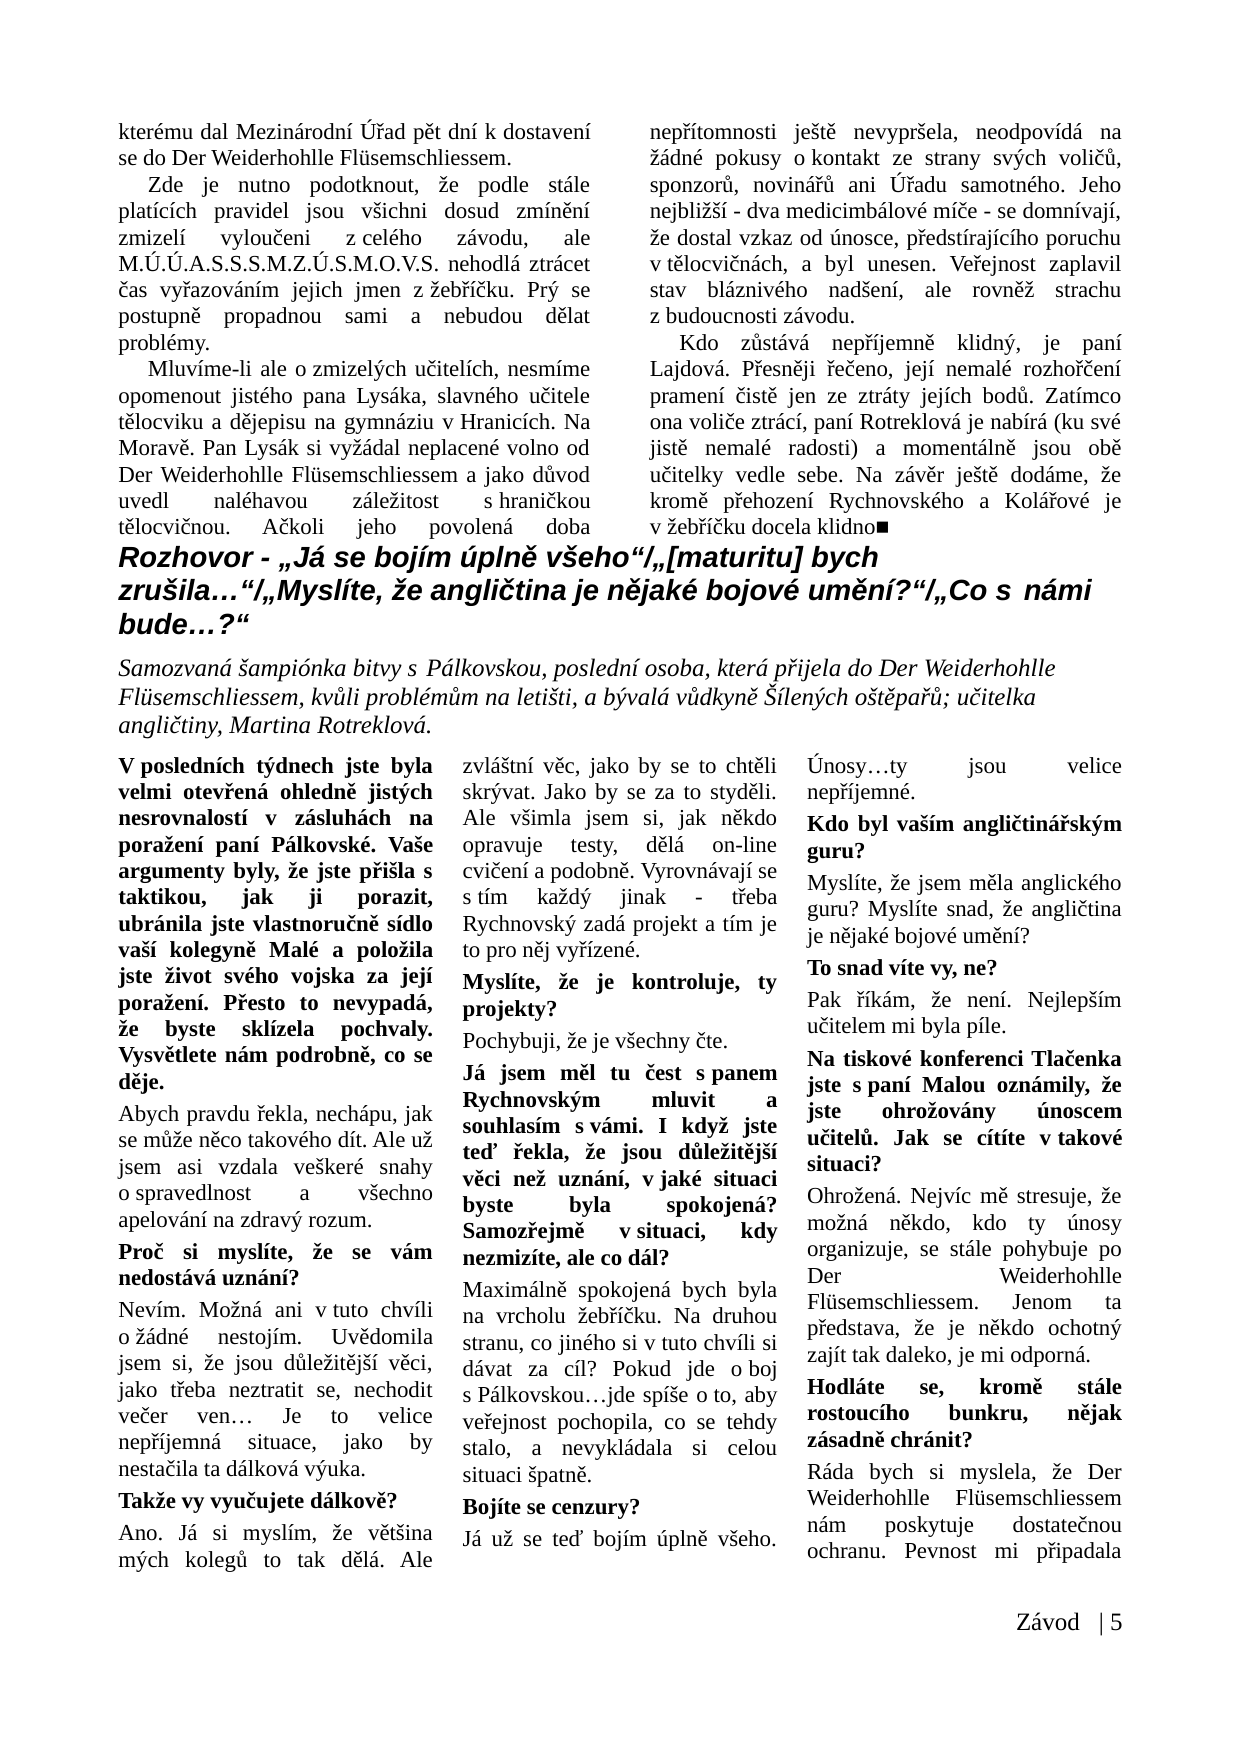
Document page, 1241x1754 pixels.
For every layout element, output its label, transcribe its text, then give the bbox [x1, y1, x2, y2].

text kterému dal Mezinárodní Úřad pět dní k dostavení se do Der Weiderhohlle Flüsemschliessem. [118, 118, 591, 171]
text Samozvaná šampiónka bitvy s Pálkovskou, poslední osoba, která přijela do Der Weiderhohlle Flüsemschliessem, kvůli problémům na letišti, a bývalá vůdkyně Šílených oštěpařů; učitelka angličtiny, Martina Rotreklová. [118, 653, 1122, 739]
text Zde je nutno podotknout, že podle stále platících pravidel jsou všichni dosud zmínění zmizelí vyloučeni z celého závodu, ale M.Ú.Ú.A.S.S.S.M.Z.Ú.S.M.O.V.S. nehodlá ztrácet čas vyřazováním jejich jmen z žebříčku. Prý se postupně propadnou sami a nebudou dělat problémy. [118, 171, 591, 355]
text Takže vy vyučujete dálkově? [118, 1487, 433, 1513]
text Myslíte, že je kontroluje, ty projekty? [462, 968, 777, 1021]
text Kdo byl vaším angličtinářským guru? [807, 810, 1122, 863]
text Proč si myslíte, že se vám nedostává uznání? [118, 1238, 433, 1291]
text Myslíte, že jsem měla anglického guru? Myslíte snad, že angličtina je nějaké bojové umění? [807, 869, 1122, 948]
text Únosy…ty jsou velice nepříjemné. [807, 752, 1122, 804]
text Maximálně spokojená bych byla na vrcholu žebříčku. Na druhou stranu, co jiného si v tuto chvíli si dávat za cíl? Pokud jde o boj s Pálkovskou…jde spíše o to, aby veřejnost pochopila, co se tehdy stalo, a nevykládala si celou situaci špatně. [462, 1276, 777, 1487]
text Kdo zůstává nepříjemně klidný, je paní Lajdová. Přesněji řečeno, její nemalé rozhořčení pramení čistě jen ze ztráty jejích bodů. Zatímco ona voliče ztrácí, paní Rotreklová je nabírá (ku své jistě nemalé radosti) a momentálně jsou obě učitelky vedle sebe. Na závěr ještě dodáme, že kromě přehození Rychnovského a Kolářové je v žebříčku docela klidno■ [649, 329, 1122, 540]
text To snad víte vy, ne? [807, 954, 1122, 980]
text Bojíte se cenzury? [462, 1493, 777, 1519]
text Abych pravdu řekla, nechápu, jak se může něco takového dít. Ale už jsem asi vzdala veškeré snahy o spravedlnost a všechno apelování na zdravý rozum. [118, 1100, 433, 1232]
text Ráda bych si myslela, že Der Weiderhohlle Flüsemschliessem nám poskytuje dostatečnou ochranu. Pevnost mi připadala [807, 1458, 1122, 1563]
text Ano. Já si myslím, že většina mých kolegů to tak dělá. Ale [118, 1519, 433, 1572]
text Mluvíme-li ale o zmizelých učitelích, nesmíme opomenout jistého pana Lysáka, slavného učitele tělocviku a dějepisu na gymnáziu v Hranicích. Na Moravě. Pan Lysák si vyžádal neplacené volno od Der Weiderhohlle Flüsemschliessem a jako důvod uvedl naléhavou záležitost s hraničkou tělocvičnou. Ačkoli jeho povolená doba [118, 355, 591, 540]
text Nevím. Možná ani v tuto chvíli o žádné nestojím. Uvědomila jsem si, že jsou důležitější věci, jako třeba neztratit se, nechodit večer ven… Je to velice nepříjemná situace, jako by nestačila ta dálková výuka. [118, 1297, 433, 1481]
text Já jsem měl tu čest s panem Rychnovským mluvit a souhlasím s vámi. I když jste teď řekla, že jsou důležitější věci než uznání, v jaké situaci byste byla spokojená? Samozřejmě v situaci, kdy nezmizíte, ale co dál? [462, 1059, 777, 1270]
text nepřítomnosti ještě nevypršela, neodpovídá na žádné pokusy o kontakt ze strany svých voličů, sponzorů, novinářů ani Úřadu samotného. Jeho nejbližší - dva medicimbálové míče - se domnívají, že dostal vzkaz od únosce, předstírajícího poruchu v tělocvičnách, a byl unesen. Veřejnost zaplavil stav bláznivého nadšení, ale rovněž strachu z budoucnosti závodu. [649, 118, 1122, 329]
text Na tiskové konferenci Tlačenka jste s paní Malou oznámily, že jste ohrožovány únoscem učitelů. Jak se cítíte v takové situaci? [807, 1045, 1122, 1177]
text Hodláte se, kromě stále rostoucího bunkru, nějak zásadně chránit? [807, 1373, 1122, 1452]
text Pak říkám, že není. Nejlepším učitelem mi byla píle. [807, 986, 1122, 1039]
text zvláštní věc, jako by se to chtěli skrývat. Jako by se za to styděli. Ale všimla jsem si, jak někdo opravuje testy, dělá on-line cvičení a podobně. Vyrovnávají se s tím každý jinak - třeba Rychnovský zadá projekt a tím je to pro něj vyřízené. [462, 752, 777, 962]
subtitle Rozhovor - „Já se bojím úplně všeho“/„[maturitu] bych zrušila…“/„Myslíte, že angličtina je nějaké bojové umění?“/„Co s námi bude…?“ [118, 540, 1122, 640]
text V posledních týdnech jste byla velmi otevřená ohledně jistých nesrovnalostí v zásluhách na poražení paní Pálkovské. Vaše argumenty byly, že jste přišla s taktikou, jak ji porazit, ubránila jste vlastnoručně sídlo vaší kolegyně Malé a položila jste život svého vojska za její poražení. Přesto to nevypadá, že byste sklízela pochvaly. Vysvětlete nám podrobně, co se děje. [118, 752, 433, 1094]
text Ohrožená. Nejvíc mě stresuje, že možná někdo, kdo ty únosy organizuje, se stále pohybuje po Der Weiderhohlle Flüsemschliessem. Jenom ta představa, že je někdo ochotný zajít tak daleko, je mi odporná. [807, 1183, 1122, 1367]
text Já už se teď bojím úplně všeho. [462, 1525, 777, 1552]
text Pochybuji, že je všechny čte. [462, 1027, 777, 1053]
